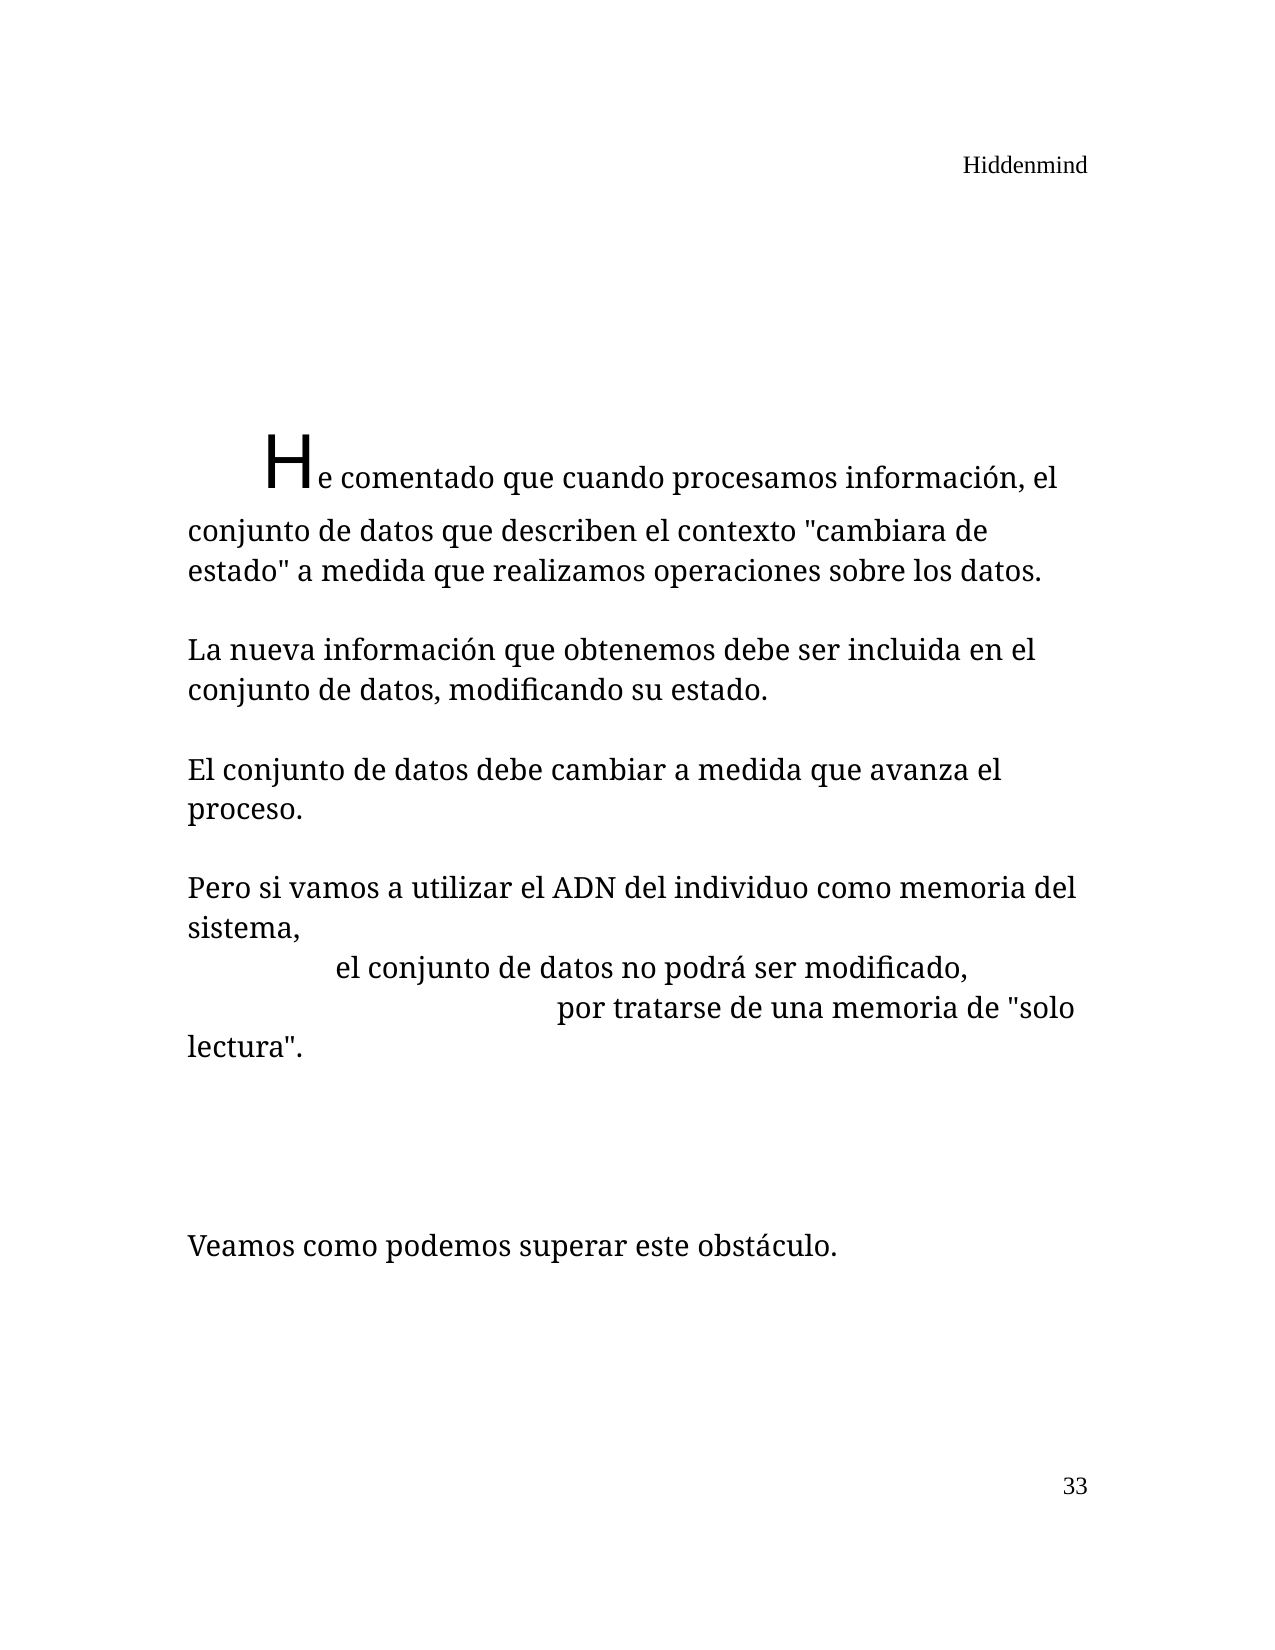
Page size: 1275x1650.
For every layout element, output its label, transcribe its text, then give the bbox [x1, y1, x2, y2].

text La nueva información que obtenemos debe ser incluida en el conjunto de datos, modificando su estado. [187, 630, 1087, 709]
text Veamos como podemos superar este obstáculo. [187, 1225, 1087, 1265]
text por tratarse de una memoria de "solo lectura". [187, 987, 1087, 1066]
text el conjunto de datos no podrá ser modificado, [187, 947, 1087, 987]
text Pero si vamos a utilizar el ADN del individuo como memoria del sistema, [187, 868, 1087, 947]
text He comentado que cuando procesamos información, el conjunto de datos que describen el contexto "cambiara de estado" a medida que realizamos operaciones sobre los datos. [187, 408, 1087, 590]
text El conjunto de datos debe cambiar a medida que avanza el proceso. [187, 749, 1087, 828]
